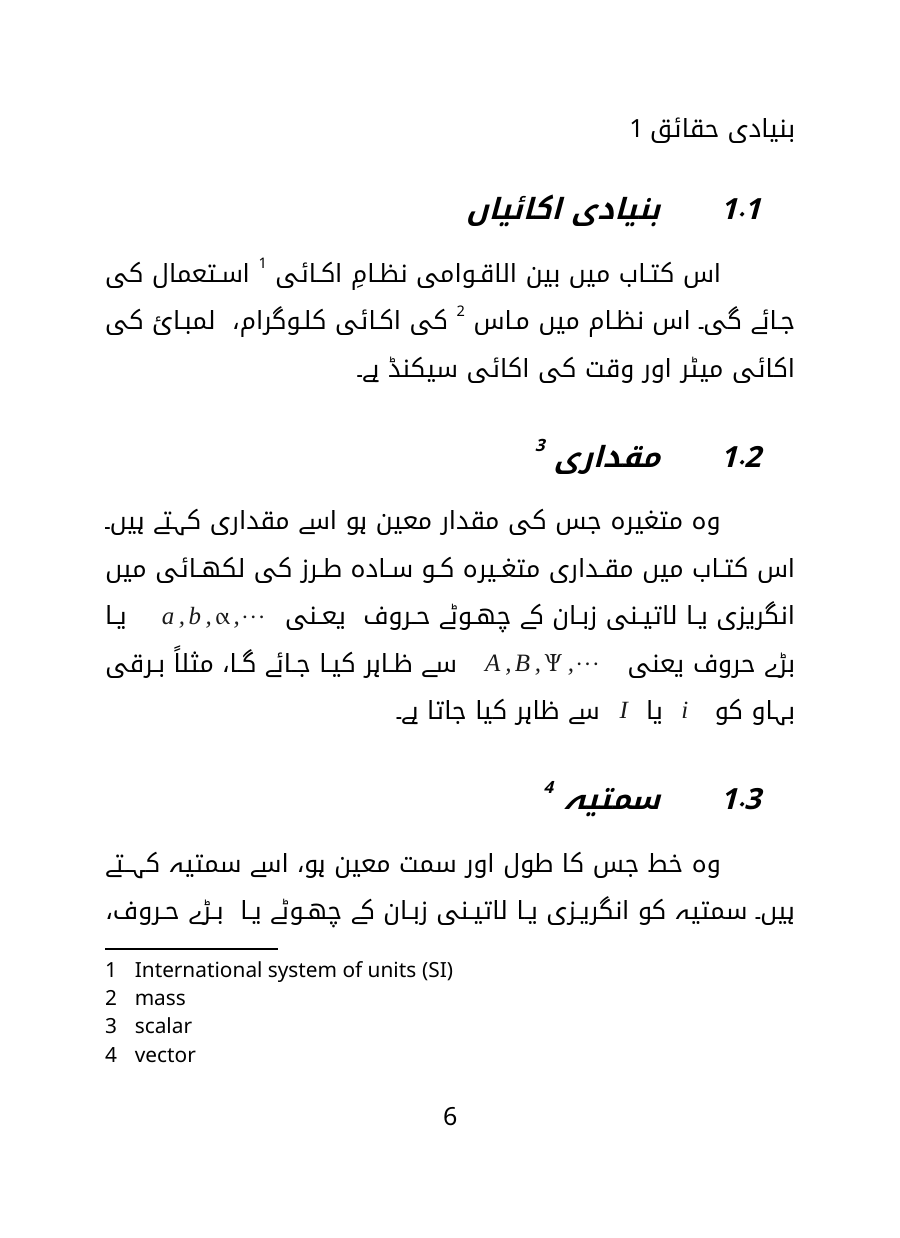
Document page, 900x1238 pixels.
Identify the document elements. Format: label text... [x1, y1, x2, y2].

subtitle بنیادی اکائیاں [105, 182, 720, 238]
text وہ خط جس کا طول اور سمت معین ہو، اسے سمتیہ کہتے ہیں۔ سمتیہ کو انگریزی یا لاتینی زبان کے چھوٹے یا بڑے حروف، جن کو موٹے طرز کی لکھائی میں لکھا گیا ہو، سے ظاہر کیا جائے گا، مثلاً طاقت کو سے ظاہر کیا جائے گا۔یہاں شکل 1.1 سے رجوع کرنا بہتر ہے۔ ایک ایسا سمتیہ جس کی طول ایک ہو، کو اکائی سمتیہ کہتے ہیں۔ اس کتاب میں اکائی سمتیہ کو انگریزی کے پہلے حرف جس کو موٹے طرز کی لکھائ میں لکھا گیا ہو اور جس پر ٹوپی کا نشان ہو سے ظاہر کیا جائے گا، مثلاً اکائی سمتیہخلاء کی تین عمودی سمتوں کو ظاہر کرتے ہیں۔میں، چوٹی لکھائی میں، اس بات کی یاد دہانی کراتا ہے کہ یہ سمتیہ خلاء کی سمت کو ظاہر کرتا ہے۔ اگر کسی سمتیہ کی طول اور اس کی سمت کو علیحدہ علیحدہ لکھنا ہو تو اس کے طول کو ظاہر کرنے کے لئے سادہ طرز کی لکھائ میں وہی حرف استعمال کیا جائے گا جو اس سمتیہ کو ظاہر کرنے کے لئے، موٹے طرز کی لکھائی میں، استعمال کیا گیا ہو۔ یعنی سمتیہکی طول کوسے ظاہر کیا جائے گا۔ شکل میں سمتیہ کی طول، چار کے برابر ہے۔ اگر کسی سمتیہ کی سمت میں ایک اکائی سمتیہ بنایا جائے تو یہ اکائی سمتیہ اس سمتیہ کی سمت کو ظاہر کرتا ہے۔جیسے پہلے ذکر ہوا ہے ایسے اکائی سمتیہ کو انگریزی کے پہلے حرف، جس کو موٹے طرز کی لکھائ میں لکھا گیا ہو اور جس پر ٹوپی کا نشان ہو، سے ظاہر کیا جائے گا یعنی سمتیہکی سمت کوسے ظاہر کیا جائے گا۔یہاں، چوٹی لکھائی میں ، اس بات کی یاد دہانی کراتا ہے کہ یہ اکائی سمتیہ کی سمت کو ظاہر کر رہا ہے۔ شکل میں چونکہ طاقت دائیں جانب کو ہے لہٰذا اور برابر ہیں۔ [105, 840, 795, 935]
subtitle مقداری [105, 430, 720, 485]
text mass [105, 983, 795, 1012]
text وہ متغیرہ جس کی مقدار معین ہو اسے مقداری کہتے ہیں۔ اس کتاب میں مقداری متغیرہ کو سادہ طرز کی لکھائی میں انگریزی یا لاتینی زبان کے چھوٹے حروف یعنی یا بڑے حروف یعنی سے ظاہر کیا جائے گا، مثلاً برقی بہاو کو یاسے ظاہر کیا جاتا ہے۔ [105, 498, 795, 735]
text International system of units (SI) [105, 955, 795, 983]
text اس کتاب میں بین الاقوامی نظامِ اکائی استعمال کی جائے گی۔ اس نظام میں ماس کی اکائی کلوگرام، لمبائ کی اکائی میٹر اور وقت کی اکائی سیکنڈ ہے۔ [105, 250, 795, 392]
subtitle سمتیہ [105, 772, 720, 827]
list vector [105, 1040, 795, 1068]
list scalar [105, 1012, 795, 1040]
